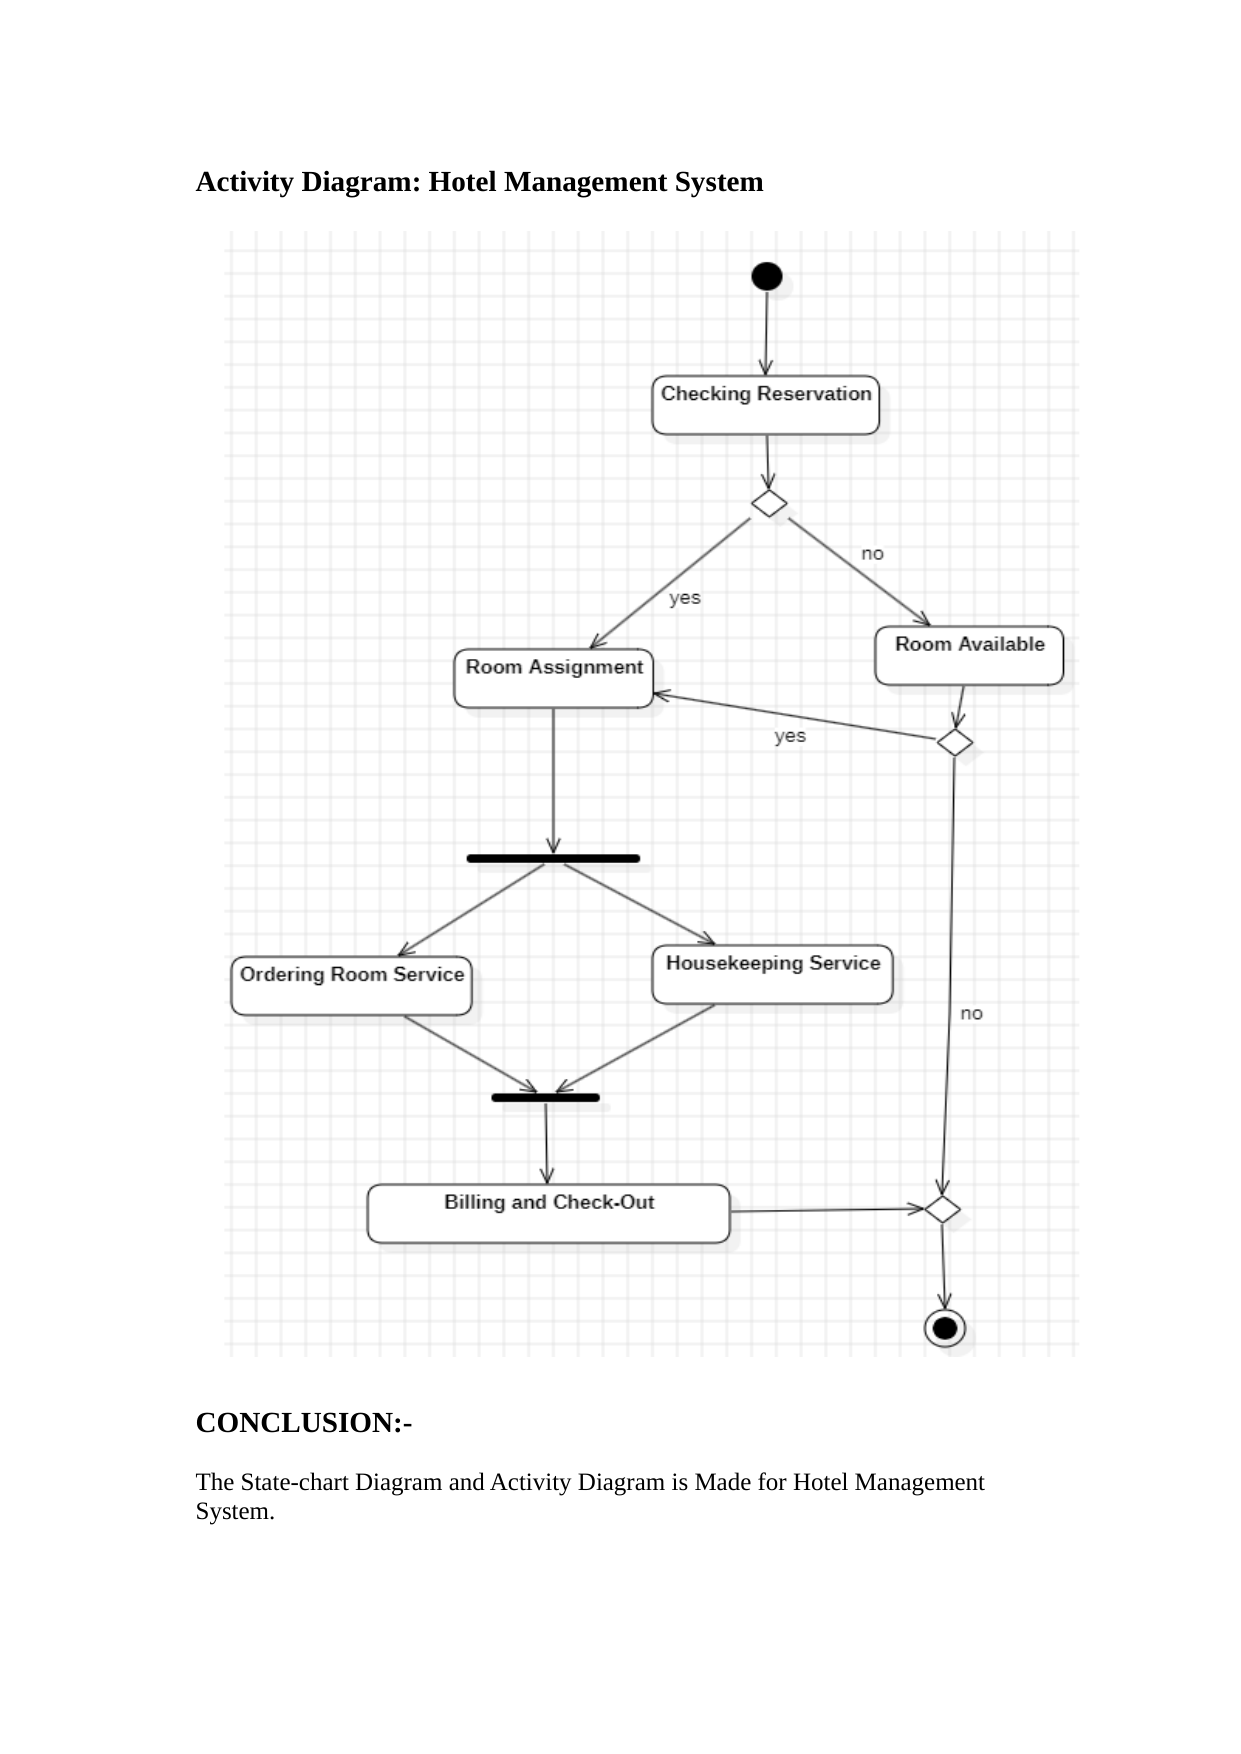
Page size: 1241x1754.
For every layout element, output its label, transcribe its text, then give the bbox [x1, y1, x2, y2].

text System. [195, 1496, 1123, 1525]
text CONCLUSION:- [195, 1405, 1123, 1439]
text Activity Diagram: Hotel Management System [195, 164, 1123, 198]
text The State-chart Diagram and Activity Diagram is Made for Hotel Management [195, 1467, 1123, 1496]
picture [224, 231, 1080, 1357]
